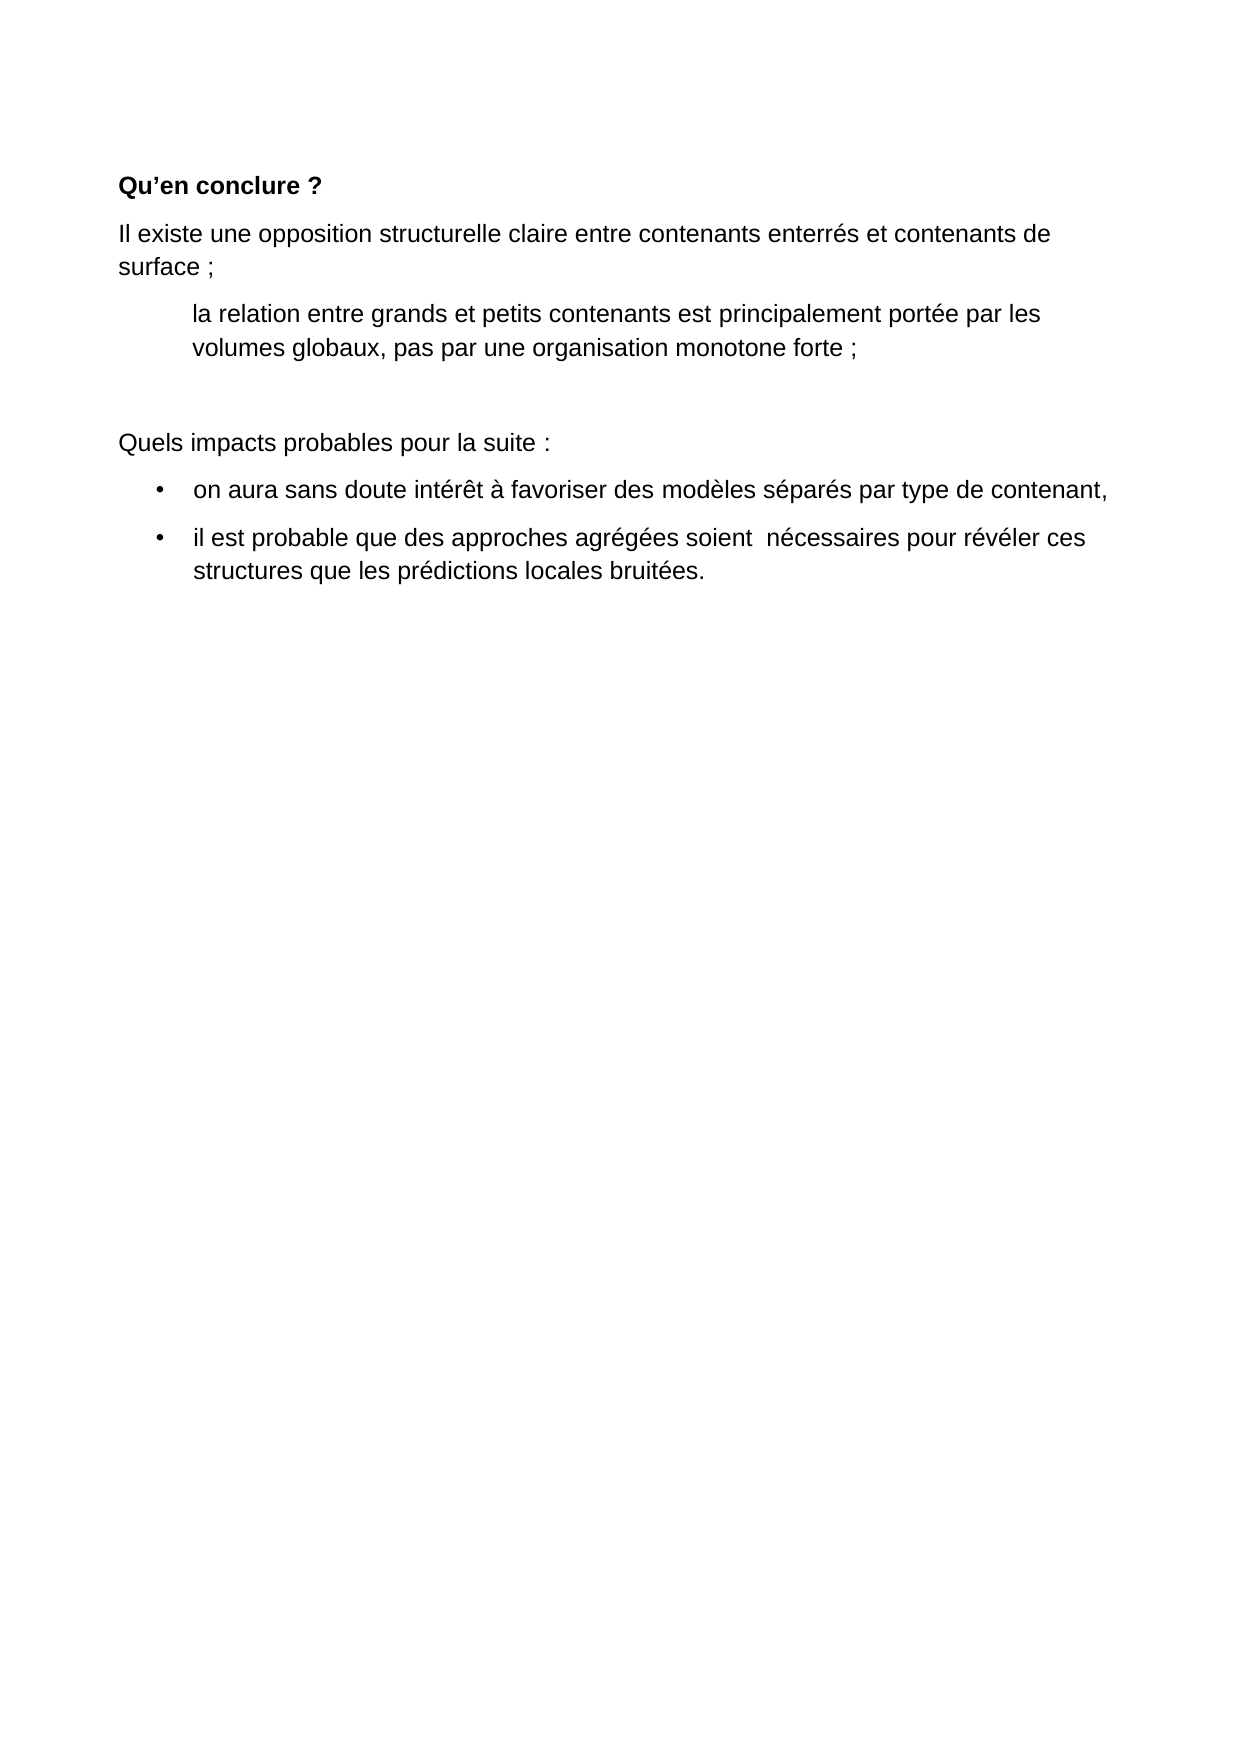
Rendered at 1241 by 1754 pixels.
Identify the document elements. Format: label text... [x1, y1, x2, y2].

list on aura sans doute intérêt à favoriser des modèles séparés par type de contenant, [156, 475, 1122, 504]
text Il existe une opposition structurelle claire entre contenants enterrés et contenants de surface ; [118, 219, 1122, 281]
list la relation entre grands et petits contenants est principalement portée par les volumes globaux, pas par une organisation monotone forte ; [162, 299, 1122, 361]
list il est probable que des approches agrégées soient nécessaires pour révéler ces structures que les prédictions locales bruitées. [156, 523, 1122, 585]
text Qu’en conclure ? [118, 171, 1122, 200]
text Quels impacts probables pour la suite : [118, 428, 1122, 456]
